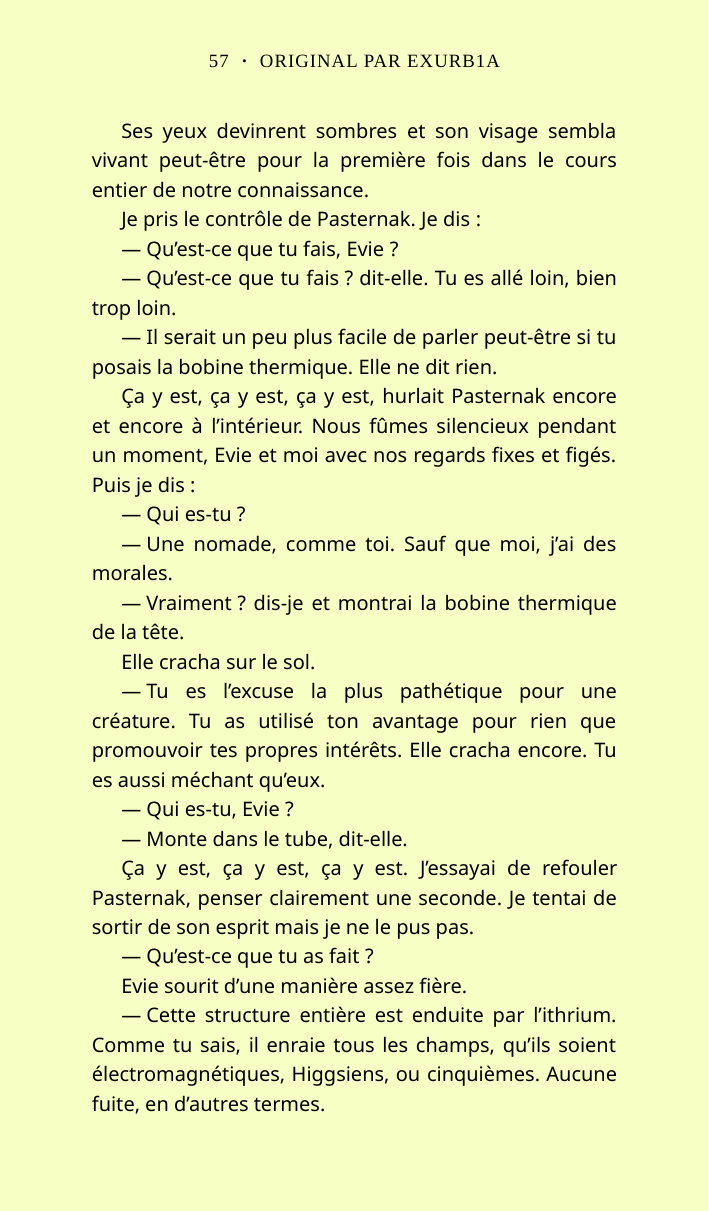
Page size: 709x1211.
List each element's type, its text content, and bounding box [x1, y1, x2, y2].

text Je pris le contrôle de Pasternak. Je dis : [92, 203, 617, 233]
text — Qu’est-ce que tu fais, Evie ? [92, 233, 617, 262]
text — Une nomade, comme toi. Sauf que moi, j’ai des morales. [92, 528, 617, 587]
text Ça y est, ça y est, ça y est, hurlait Pasternak encore et encore à l’intérieur. Nous fûmes silencieux pendant un moment, Evie et moi avec nos regards fixes et figés. Puis je dis : [92, 380, 617, 498]
text Ses yeux devinrent sombres et son visage sembla vivant peut-être pour la première fois dans le cours entier de notre connaissance. [92, 115, 617, 203]
text — Il serait un peu plus facile de parler peut-être si tu posais la bobine thermique. Elle ne dit rien. [92, 321, 617, 380]
text — Qui es-tu, Evie ? [92, 793, 617, 822]
text — Monte dans le tube, dit-elle. [92, 822, 617, 852]
text Evie sourit d’une manière assez fière. [92, 970, 617, 999]
text — Qu’est-ce que tu fais ? dit-elle. Tu es allé loin, bien trop loin. [92, 262, 617, 321]
text — Qui es-tu ? [92, 498, 617, 528]
text Ça y est, ça y est, ça y est. J’essayai de refouler Pasternak, penser clairement une seconde. Je tentai de sortir de son esprit mais je ne le pus pas. [92, 852, 617, 940]
text — Vraiment ? dis-je et montrai la bobine thermique de la tête. [92, 587, 617, 646]
text — Qu’est-ce que tu as fait ? [92, 940, 617, 970]
text — Tu es l’excuse la plus pathétique pour une créature. Tu as utilisé ton avantage pour rien que promouvoir tes propres intérêts. Elle cracha encore. Tu es aussi méchant qu’eux. [92, 675, 617, 793]
text Elle cracha sur le sol. [92, 646, 617, 675]
text — Cette structure entière est enduite par l’ithrium. Comme tu sais, il enraie tous les champs, qu’ils soient électromagnétiques, Higgsiens, ou cinquièmes. Aucune fuite, en d’autres termes. [92, 999, 617, 1117]
